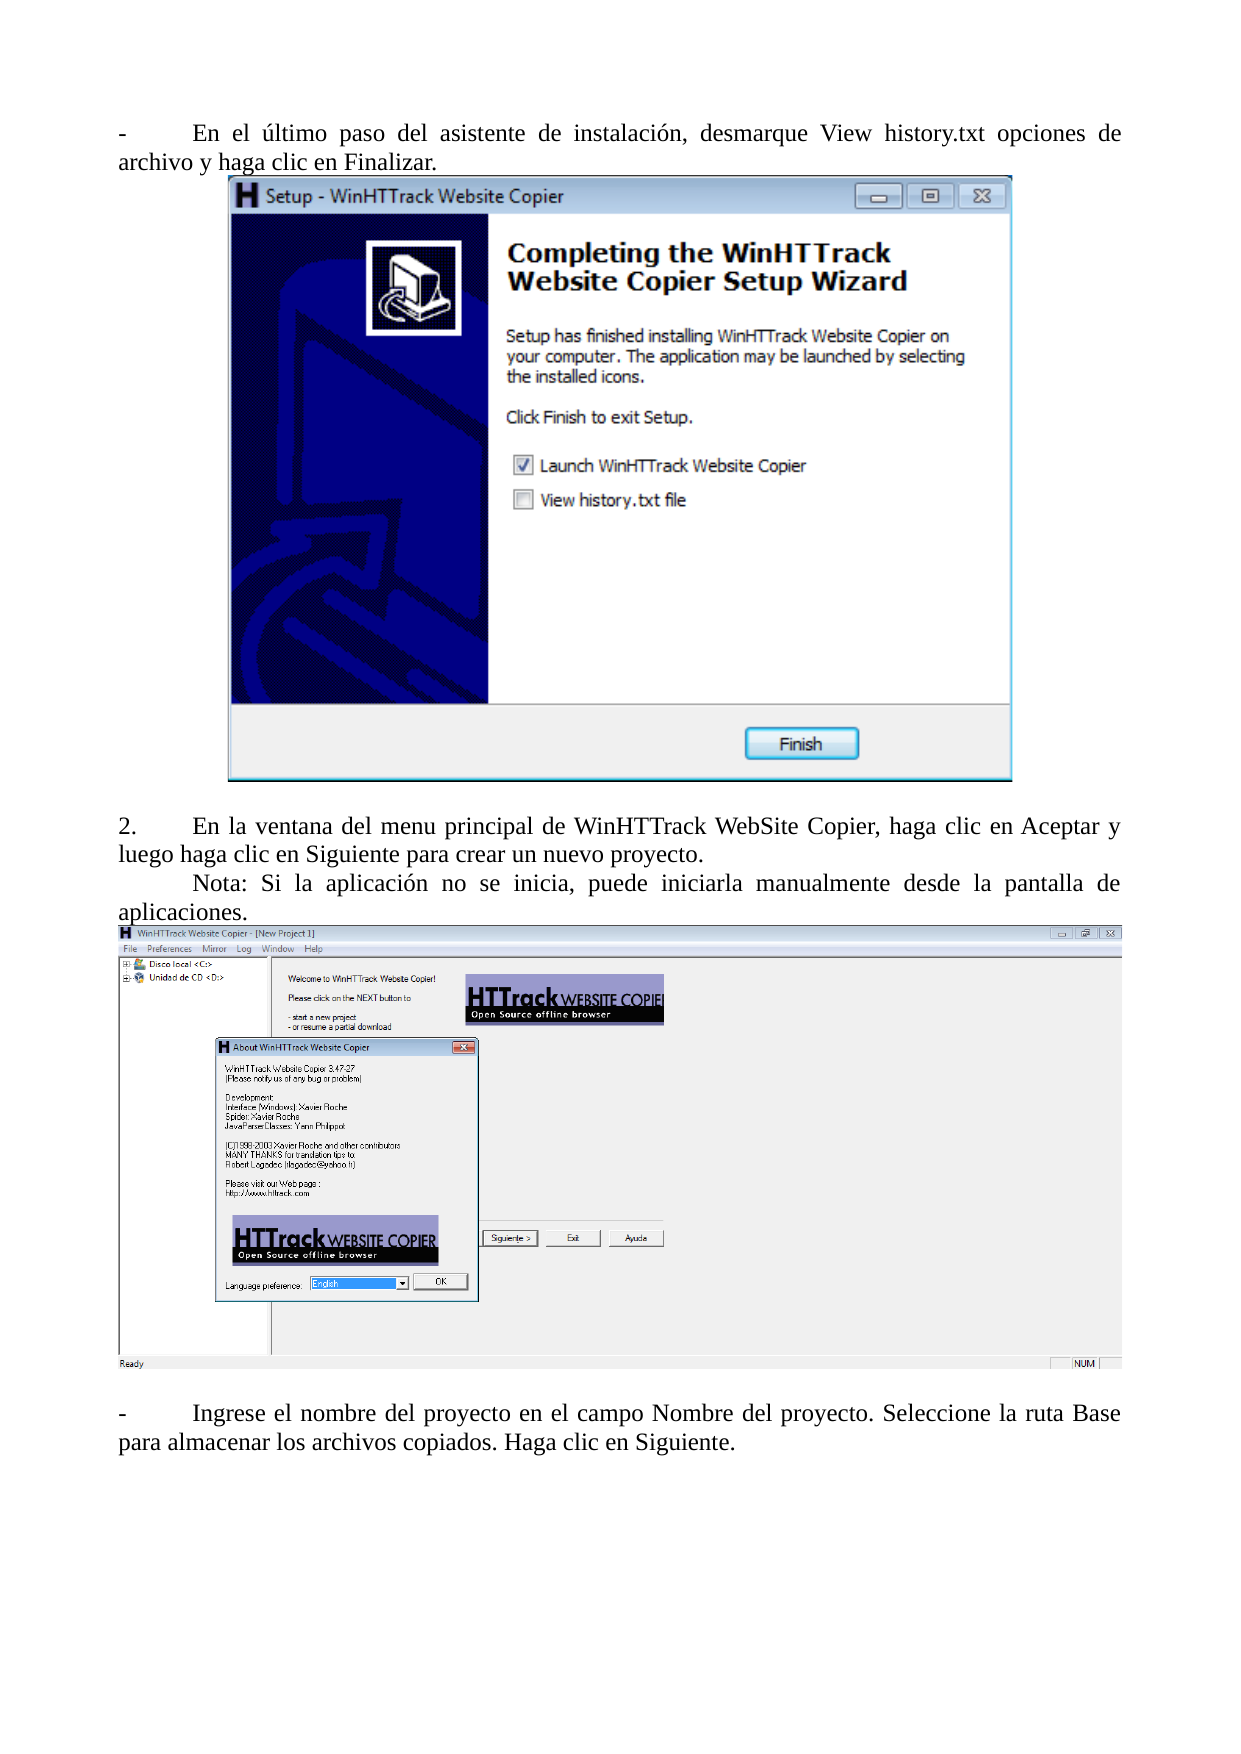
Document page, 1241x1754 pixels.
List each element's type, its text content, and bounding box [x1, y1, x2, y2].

picture [227, 175, 1013, 782]
text - En el último paso del asistente de instalación, desmarque View history.txt opciones de archivo y haga clic en Finalizar. [118, 118, 1122, 176]
picture [118, 925, 1123, 1369]
text - Ingrese el nombre del proyecto en el campo Nombre del proyecto. Seleccione la ruta Base para almacenar los archivos copiados. Haga clic en Siguiente. [118, 1398, 1122, 1455]
text 2. En la ventana del menu principal de WinHTTrack WebSite Copier, haga clic en Aceptar y luego haga clic en Siguiente para crear un nuevo proyecto. [118, 811, 1122, 868]
text Nota: Si la aplicación no se inicia, puede iniciarla manualmente desde la pantalla de aplicaciones. [118, 868, 1122, 925]
